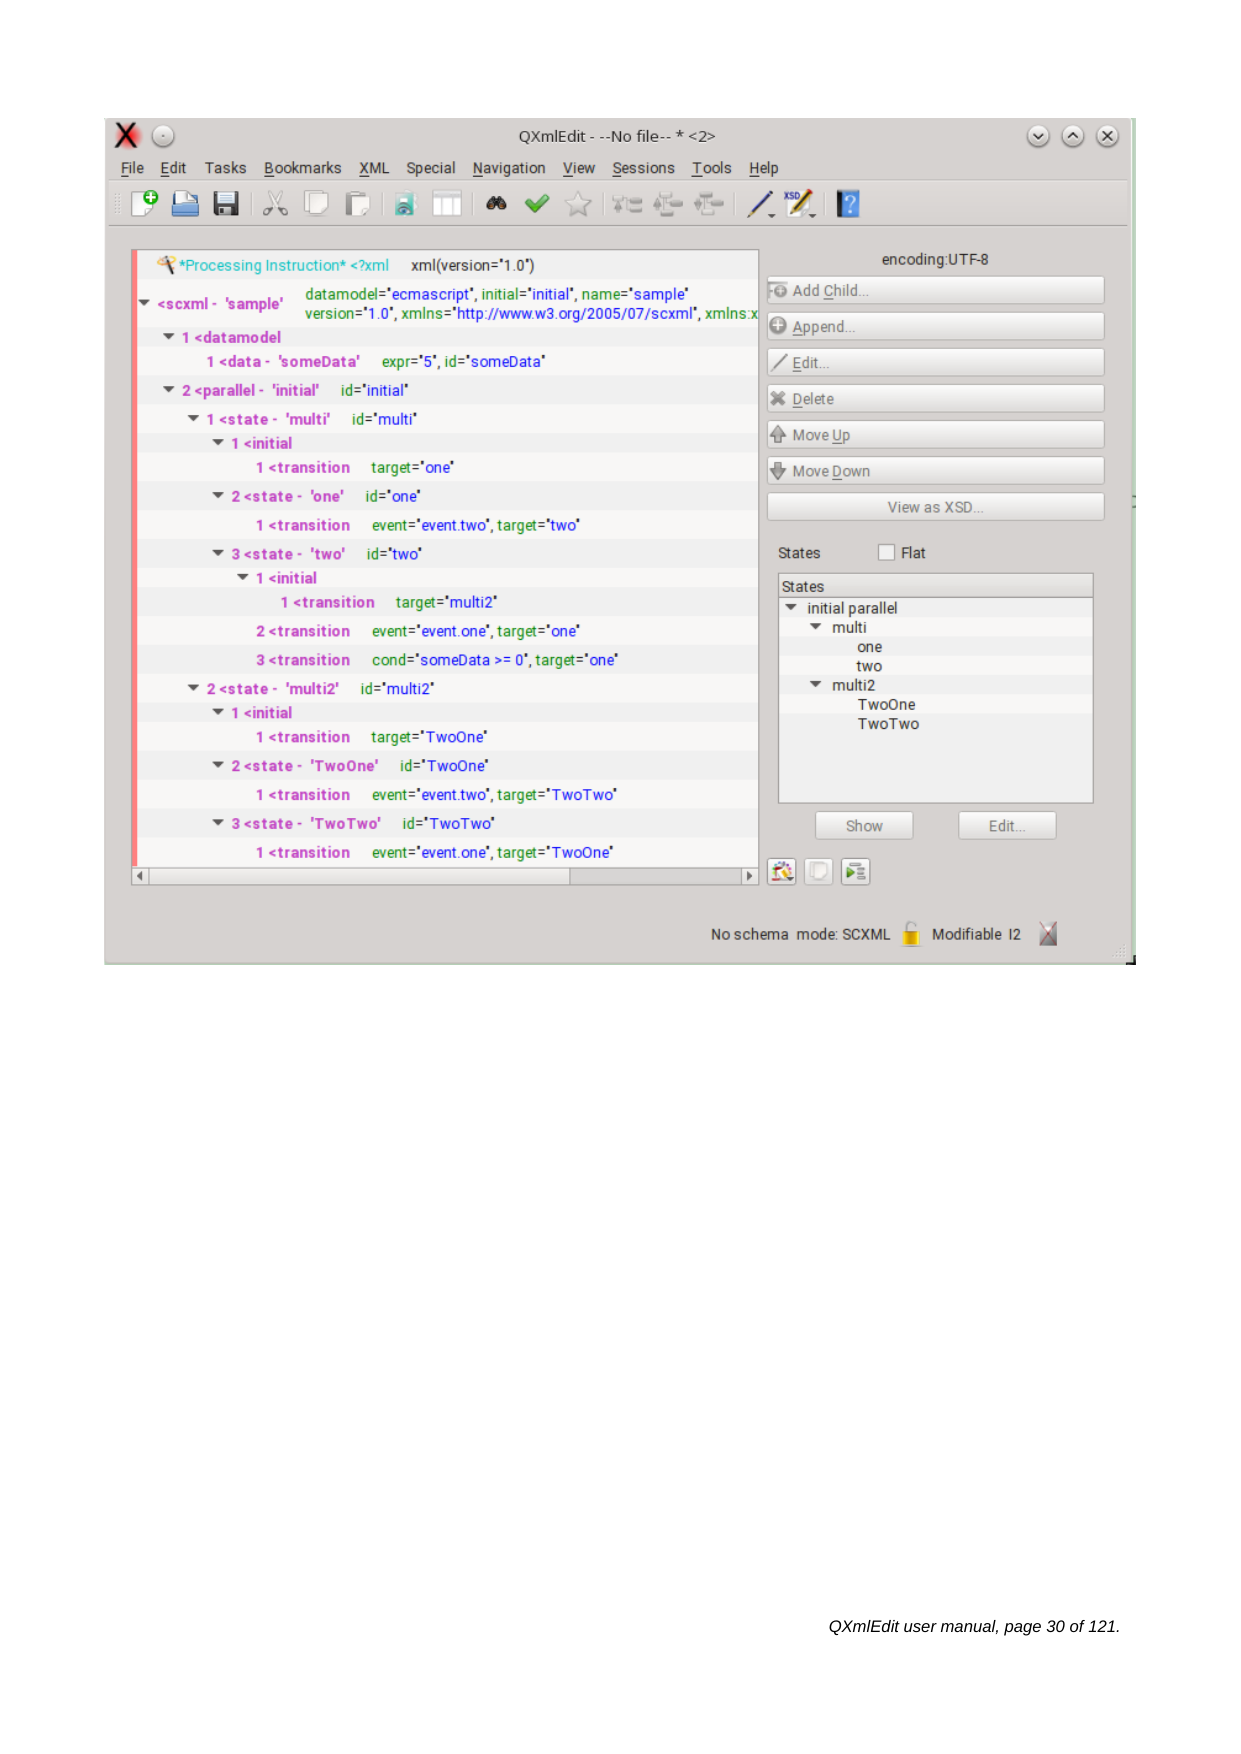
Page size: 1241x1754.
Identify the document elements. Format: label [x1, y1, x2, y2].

picture [104, 118, 1136, 965]
